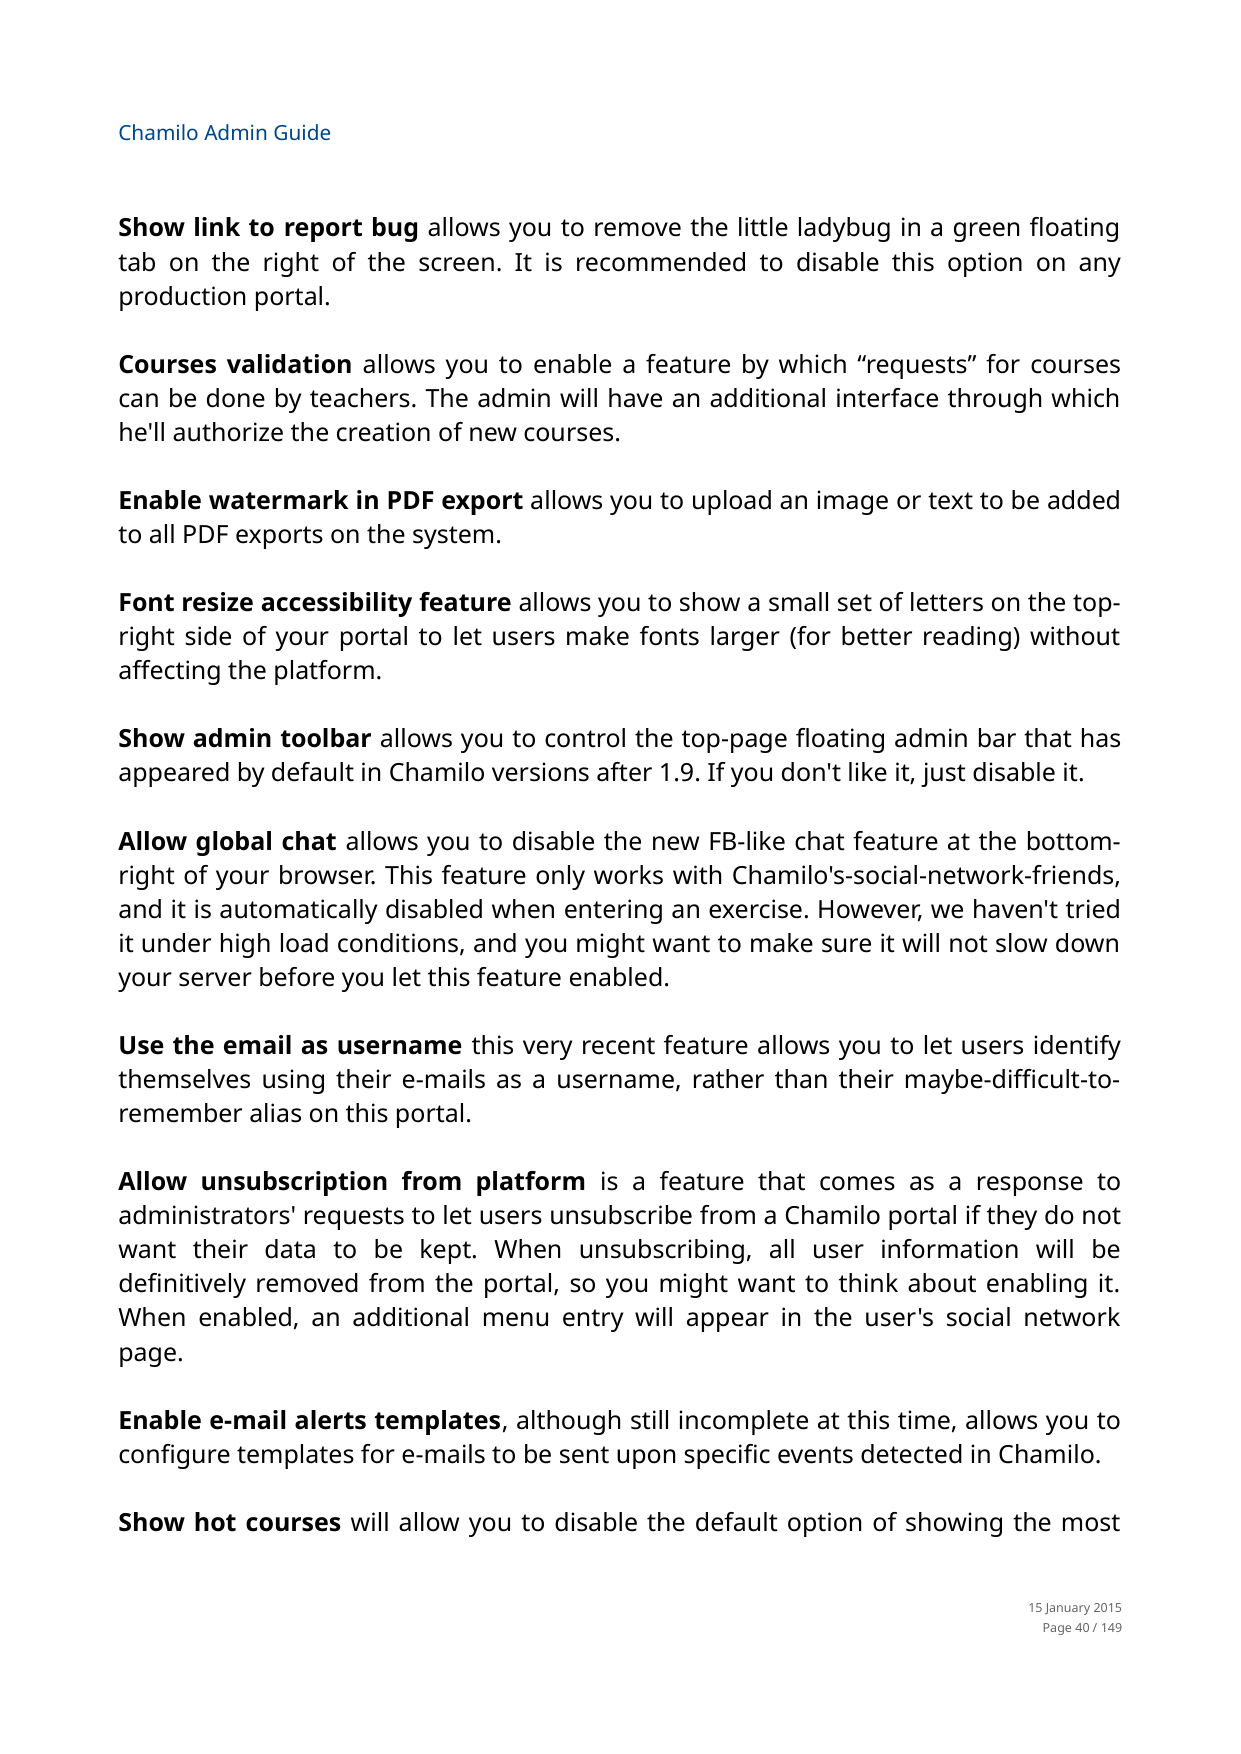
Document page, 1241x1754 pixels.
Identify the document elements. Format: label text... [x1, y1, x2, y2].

text Font resize accessibility feature allows you to show a small set of letters on the top-right side of your portal to let users make fonts larger (for better reading) without affecting the platform. [118, 585, 1122, 687]
text Courses validation allows you to enable a feature by which “requests” for courses can be done by teachers. The admin will have an additional interface through which he'll authorize the creation of new courses. [118, 346, 1122, 448]
text Enable e-mail alerts templates, although still incomplete at this time, allows you to configure templates for e-mails to be sent upon specific events detected in Chamilo. [118, 1402, 1122, 1470]
text Allow global chat allows you to disable the new FB-like chat feature at the bottom-right of your browser. This feature only works with Chamilo's-social-network-friends, and it is automatically disabled when entering an exercise. However, we haven't tried it under high load conditions, and you might want to make sure it will not slow down your server before you let this feature enabled. [118, 823, 1122, 993]
text Allow unsubscription from platform is a feature that comes as a response to administrators' requests to let users unsubscribe from a Chamilo portal if they do not want their data to be kept. When unsubscribing, all user information will be definitively removed from the portal, so you might want to think about enabling it. When enabled, an additional menu entry will appear in the user's social network page. [118, 1164, 1122, 1368]
text Show hot courses will allow you to disable the default option of showing the most [118, 1504, 1122, 1538]
text Show link to report bug allows you to remove the little ladybug in a green floating tab on the right of the screen. It is recommended to disable this option on any production portal. [118, 210, 1122, 312]
text Use the email as username this very recent feature allows you to let users identify themselves using their e-mails as a username, rather than their maybe-difficult-to-remember alias on this portal. [118, 1028, 1122, 1130]
text Show admin toolbar allows you to control the top-page floating admin bar that has appeared by default in Chamilo versions after 1.9. If you don't like it, just disable it. [118, 721, 1122, 789]
text [118, 176, 1122, 210]
text Enable watermark in PDF export allows you to upload an image or text to be added to all PDF exports on the system. [118, 483, 1122, 551]
